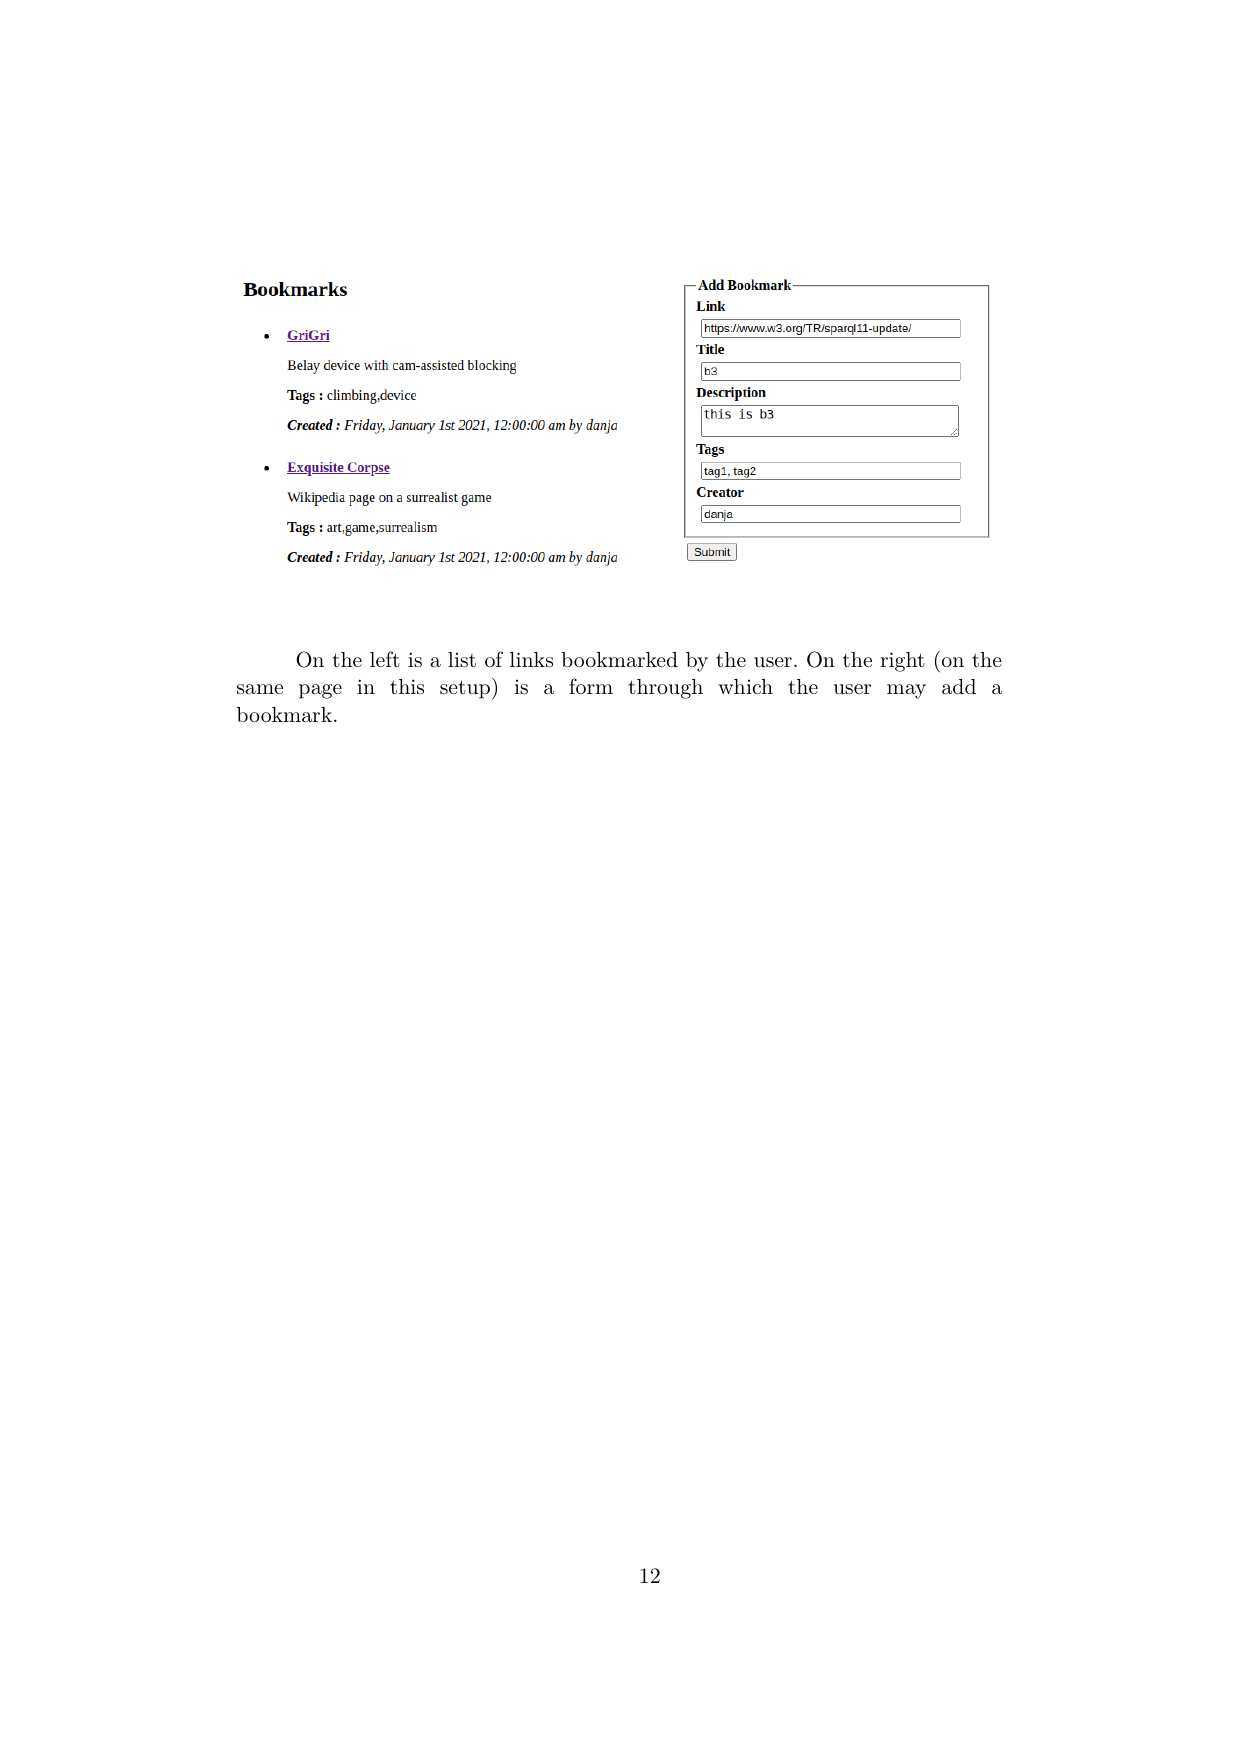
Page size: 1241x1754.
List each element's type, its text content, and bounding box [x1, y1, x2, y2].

text On the left is a list of links bookmarked by the user. On the right (on the same page in this setup) is a form through which the user may add a bookmark. [236, 645, 1004, 729]
picture [236, 265, 1004, 580]
